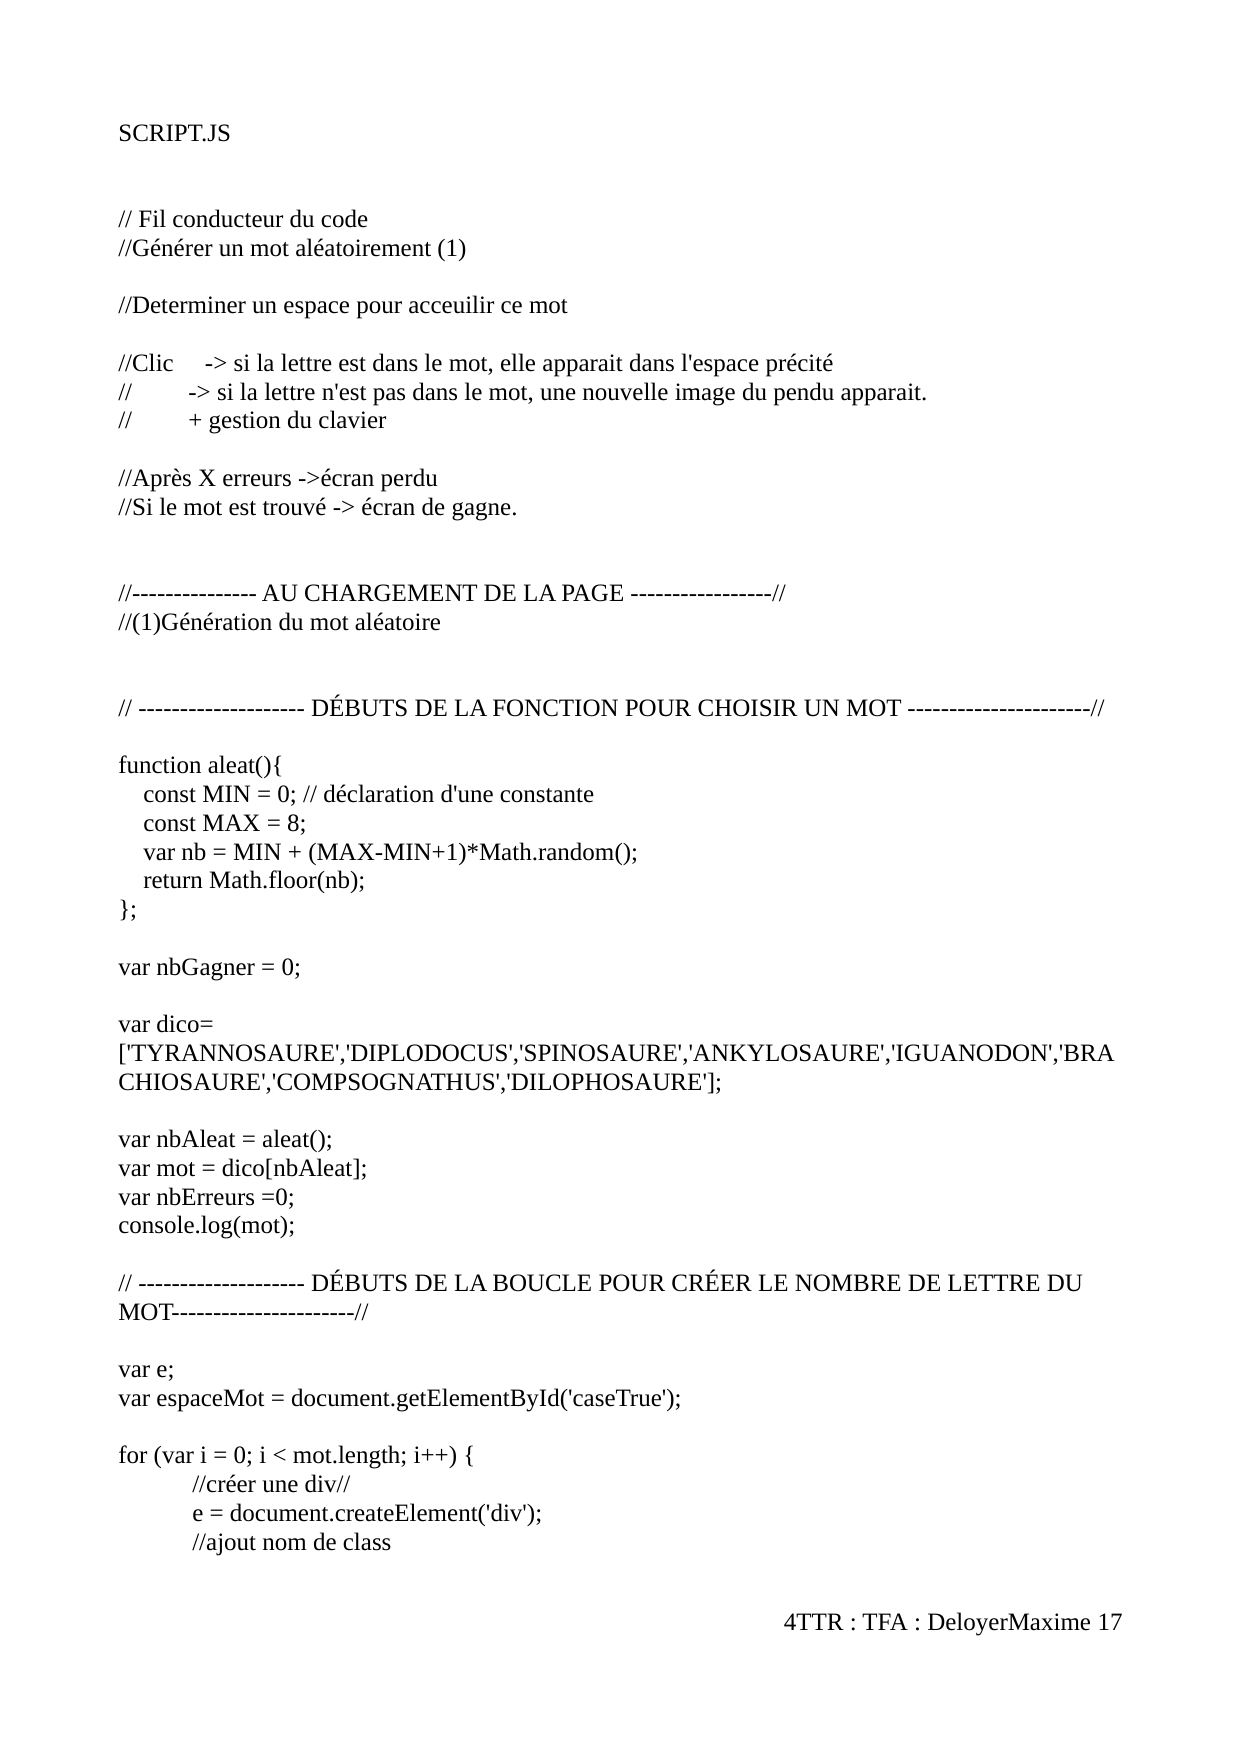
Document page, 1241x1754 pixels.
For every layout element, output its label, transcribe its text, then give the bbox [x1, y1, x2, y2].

text //Determiner un espace pour acceuilir ce mot [118, 291, 1122, 319]
text // -------------------- DÉBUTS DE LA BOUCLE POUR CRÉER LE NOMBRE DE LETTRE DU MOT----------------------// [118, 1268, 1122, 1326]
text //créer une div// [118, 1469, 1122, 1498]
text //Si le mot est trouvé -> écran de gagne. [118, 492, 1122, 521]
text var dico= ['TYRANNOSAURE','DIPLODOCUS','SPINOSAURE','ANKYLOSAURE','IGUANODON','BRACHIOSAURE','COMPSOGNATHUS','DILOPHOSAURE']; [118, 1009, 1122, 1096]
text const MAX = 8; [118, 808, 1122, 837]
text var espaceMot = document.getElementById('caseTrue'); [118, 1383, 1122, 1412]
text // -------------------- DÉBUTS DE LA FONCTION POUR CHOISIR UN MOT ----------------------// [118, 693, 1122, 722]
text //Après X erreurs ->écran perdu [118, 463, 1122, 492]
text var nbErreurs =0; [118, 1182, 1122, 1211]
text var nb = MIN + (MAX-MIN+1)*Math.random(); [118, 837, 1122, 866]
text // + gestion du clavier [118, 406, 1122, 434]
text }; [118, 894, 1122, 923]
text const MIN = 0; // déclaration d'une constante [118, 779, 1122, 808]
text //ajout nom de class [118, 1527, 1122, 1556]
text var nbAleat = aleat(); [118, 1124, 1122, 1153]
text SCRIPT.JS [118, 118, 1122, 147]
text var nbGagner = 0; [118, 952, 1122, 981]
text // Fil conducteur du code [118, 204, 1122, 233]
text //Clic -> si la lettre est dans le mot, elle apparait dans l'espace précité [118, 348, 1122, 377]
text for (var i = 0; i < mot.length; i++) { [118, 1441, 1122, 1469]
text var e; [118, 1354, 1122, 1383]
text function aleat(){ [118, 751, 1122, 779]
text return Math.floor(nb); [118, 866, 1122, 894]
text // -> si la lettre n'est pas dans le mot, une nouvelle image du pendu apparait. [118, 377, 1122, 406]
text //Générer un mot aléatoirement (1) [118, 233, 1122, 262]
text var mot = dico[nbAleat]; [118, 1153, 1122, 1182]
text //(1)Génération du mot aléatoire [118, 607, 1122, 636]
text e = document.createElement('div'); [118, 1498, 1122, 1527]
text //--------------- AU CHARGEMENT DE LA PAGE -----------------// [118, 578, 1122, 607]
text console.log(mot); [118, 1211, 1122, 1239]
